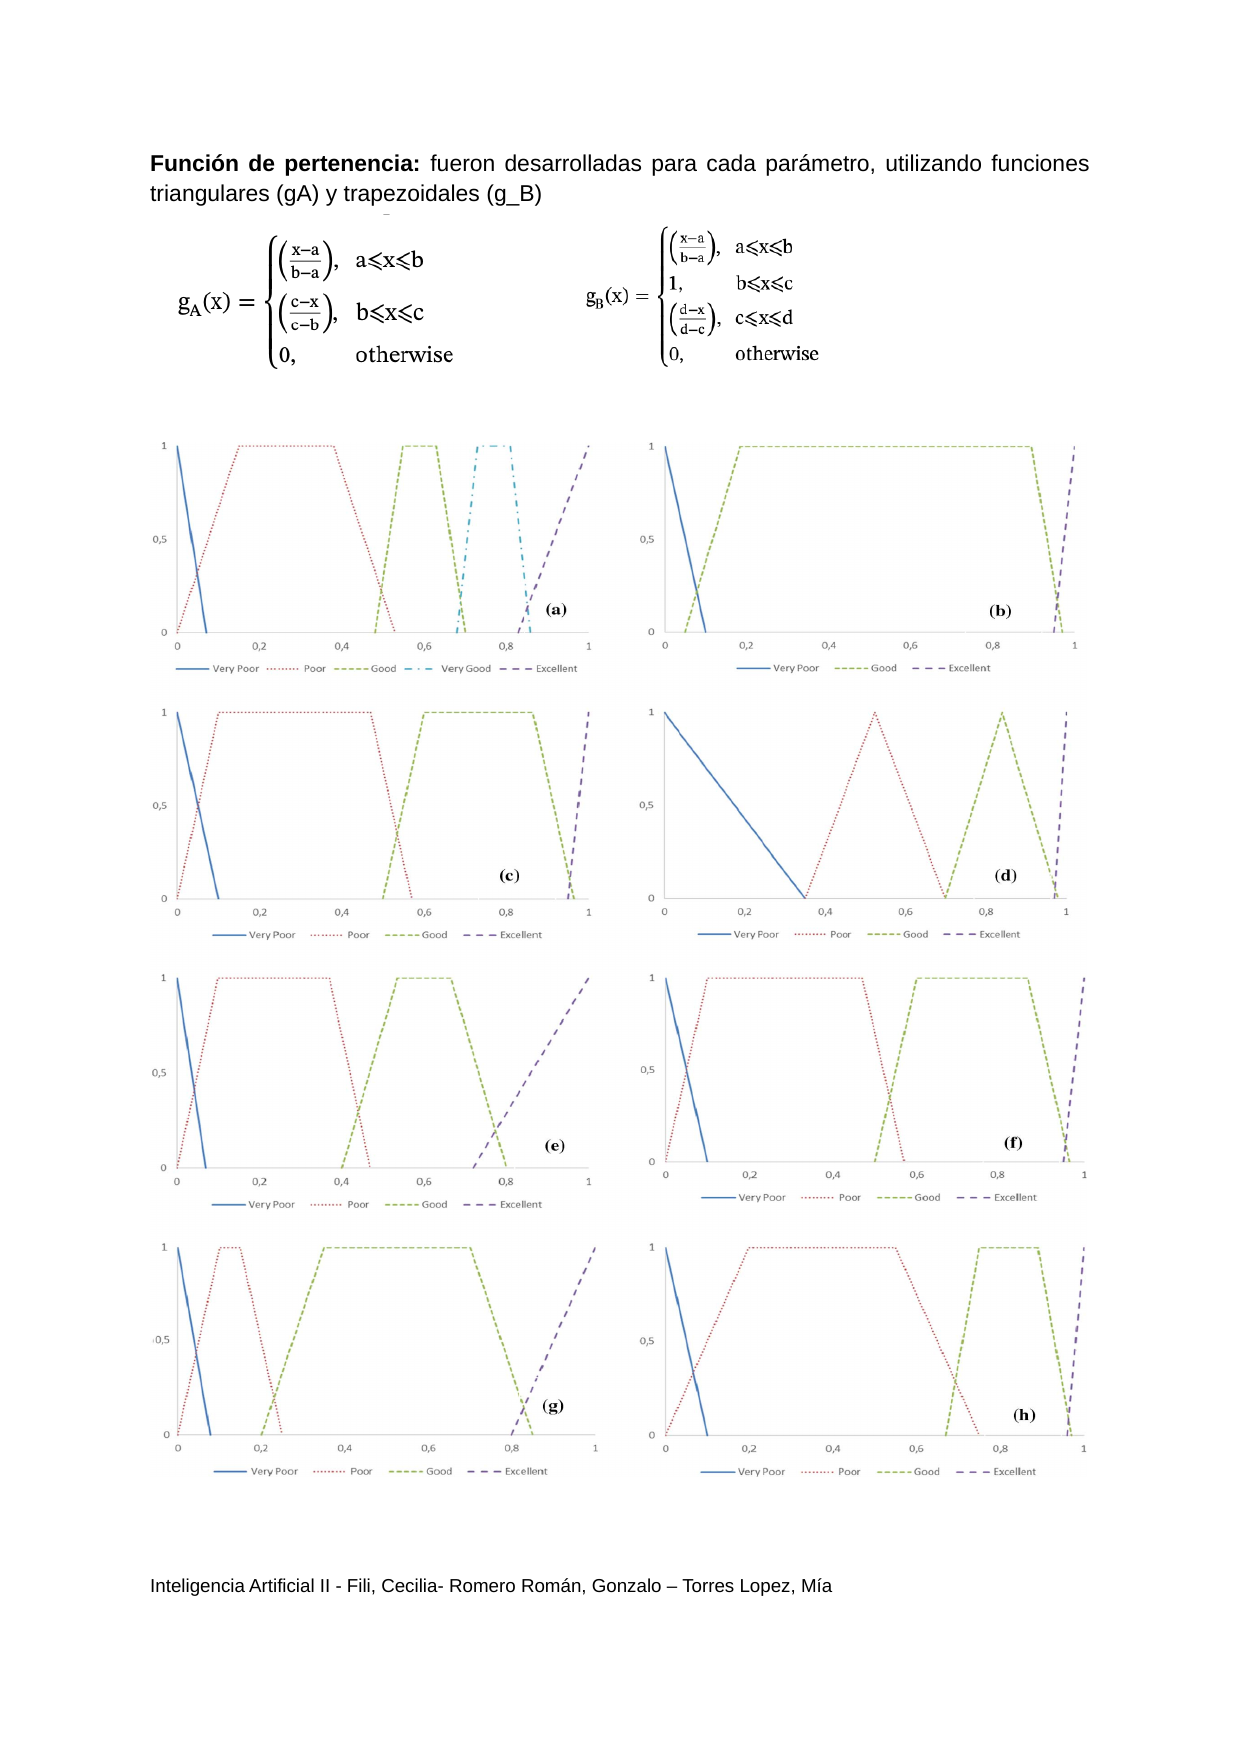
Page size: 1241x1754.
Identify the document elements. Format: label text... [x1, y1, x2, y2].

picture [150, 442, 1087, 1477]
text Función de pertenencia: fueron desarrolladas para cada parámetro, utilizando funciones triangulares (gA) y trapezoidales (g_B) [150, 150, 1090, 207]
picture [693, 333, 841, 379]
picture [307, 224, 467, 379]
